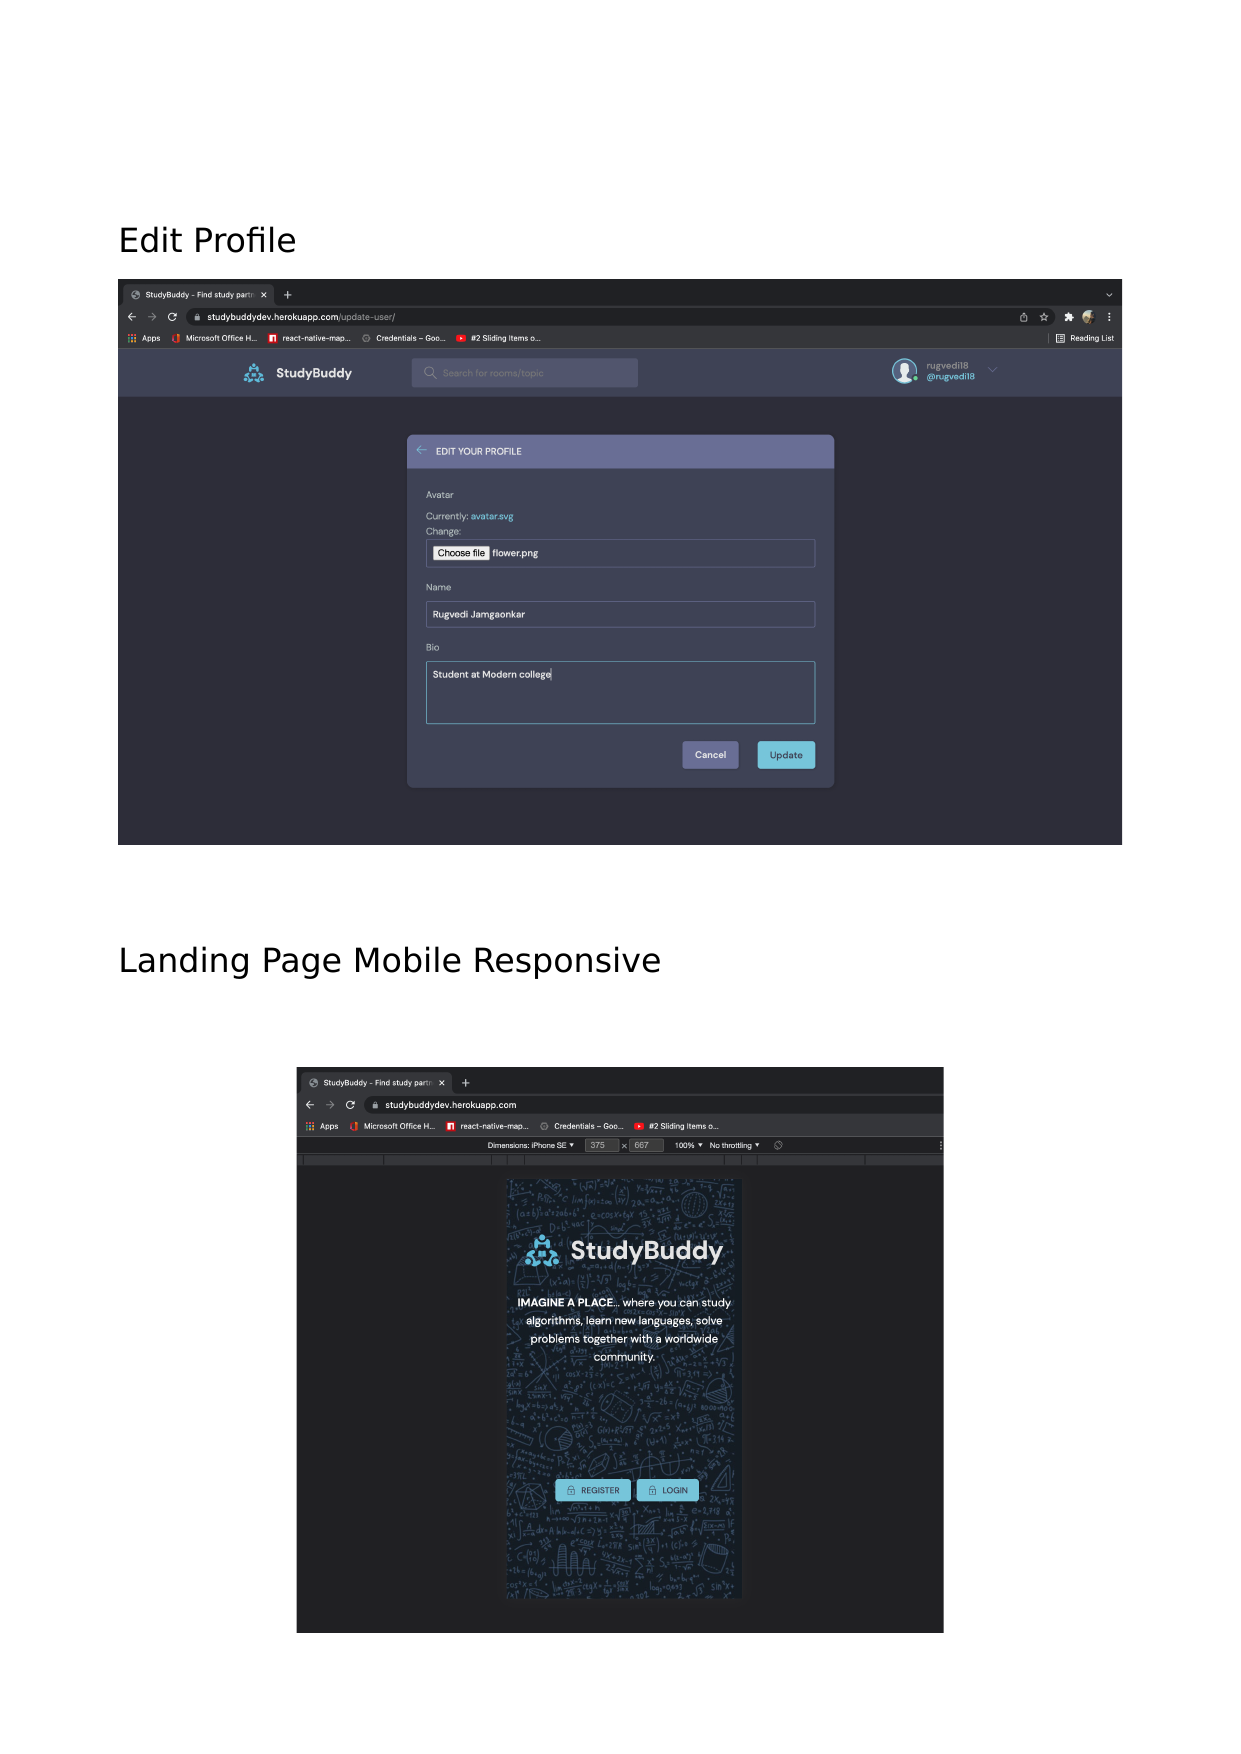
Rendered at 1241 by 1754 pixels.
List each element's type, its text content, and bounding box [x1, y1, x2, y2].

text Edit Profile [118, 222, 1122, 260]
picture [118, 279, 1123, 845]
text Landing Page Mobile Responsive [118, 942, 1122, 980]
